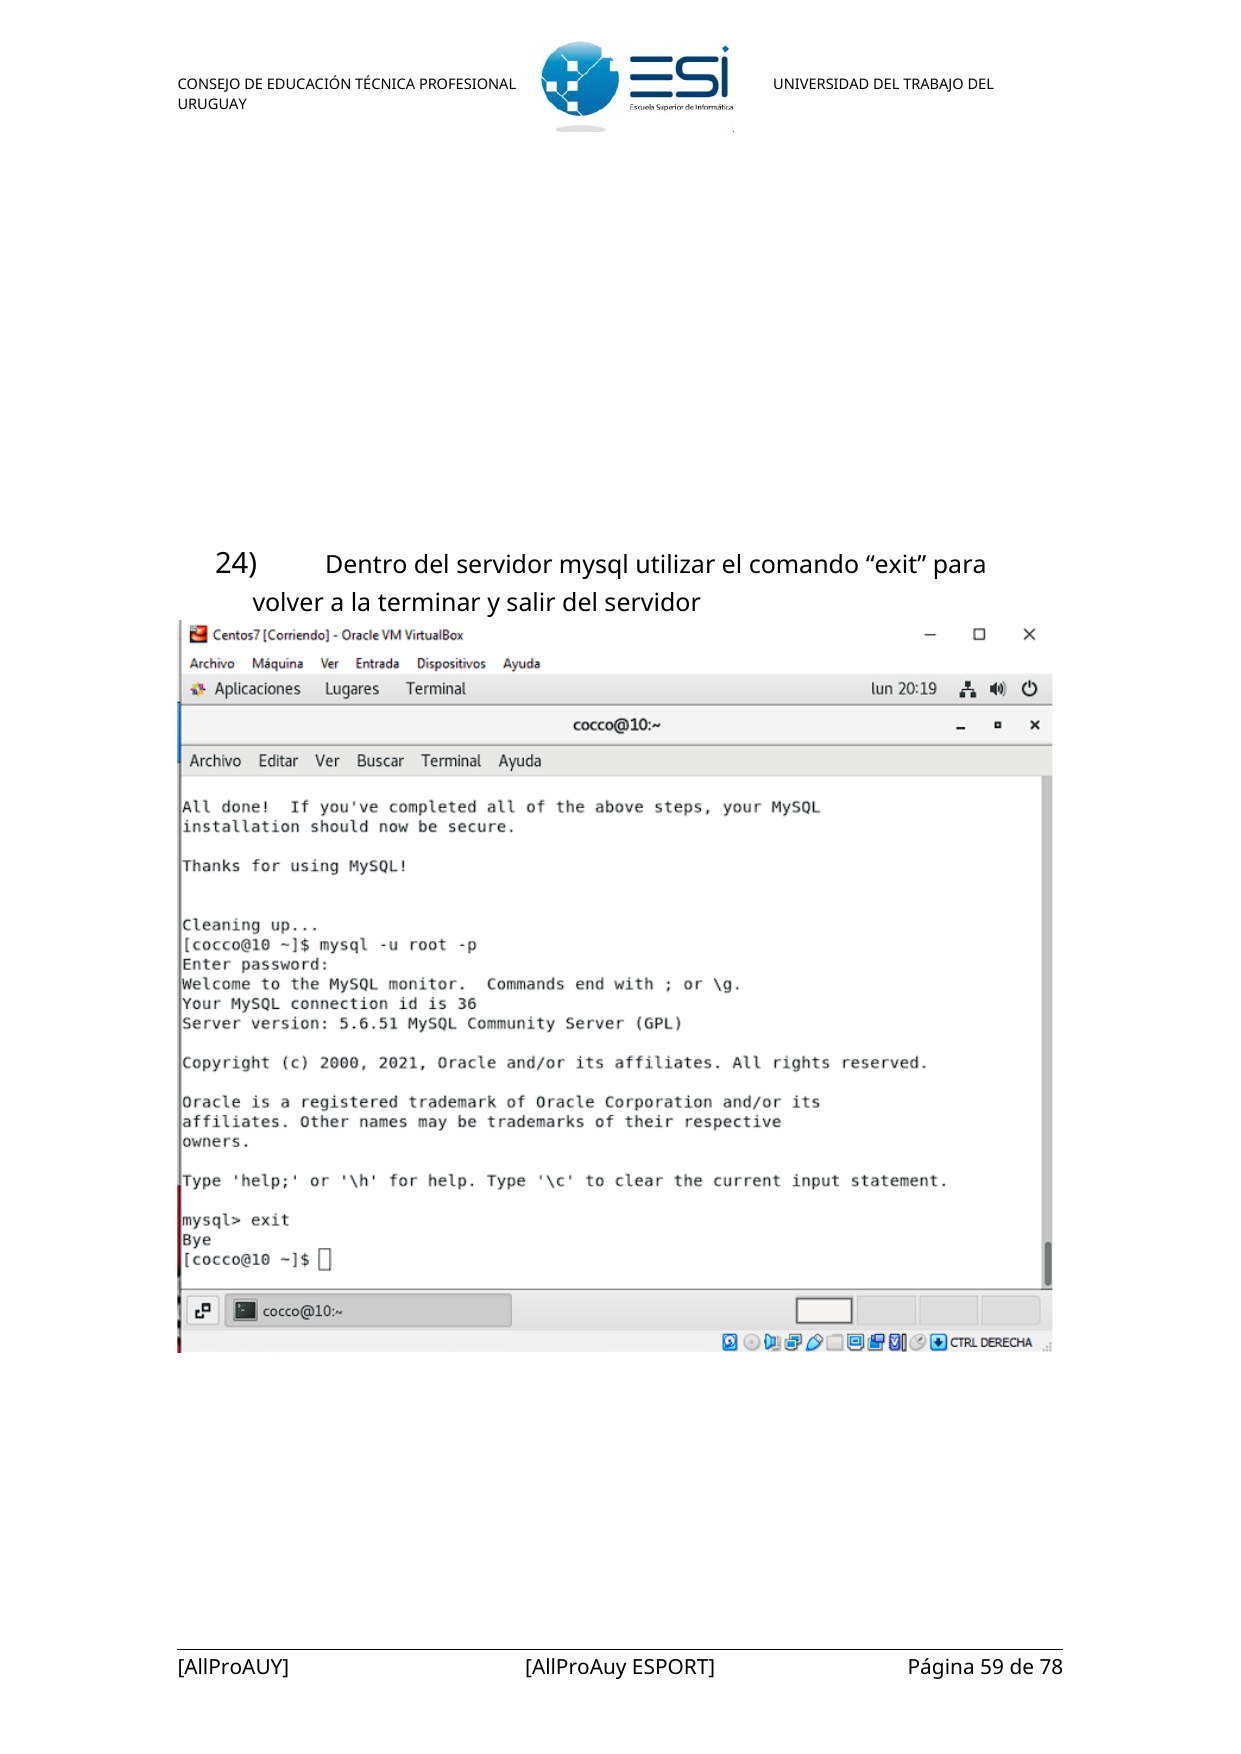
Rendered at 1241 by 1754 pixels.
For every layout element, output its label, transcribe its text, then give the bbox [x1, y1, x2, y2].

picture [177, 620, 1053, 1353]
picture [534, 39, 734, 132]
list Dentro del servidor mysql utilizar el comando “exit” para volver a la terminar y salir del servidor [215, 542, 1063, 618]
